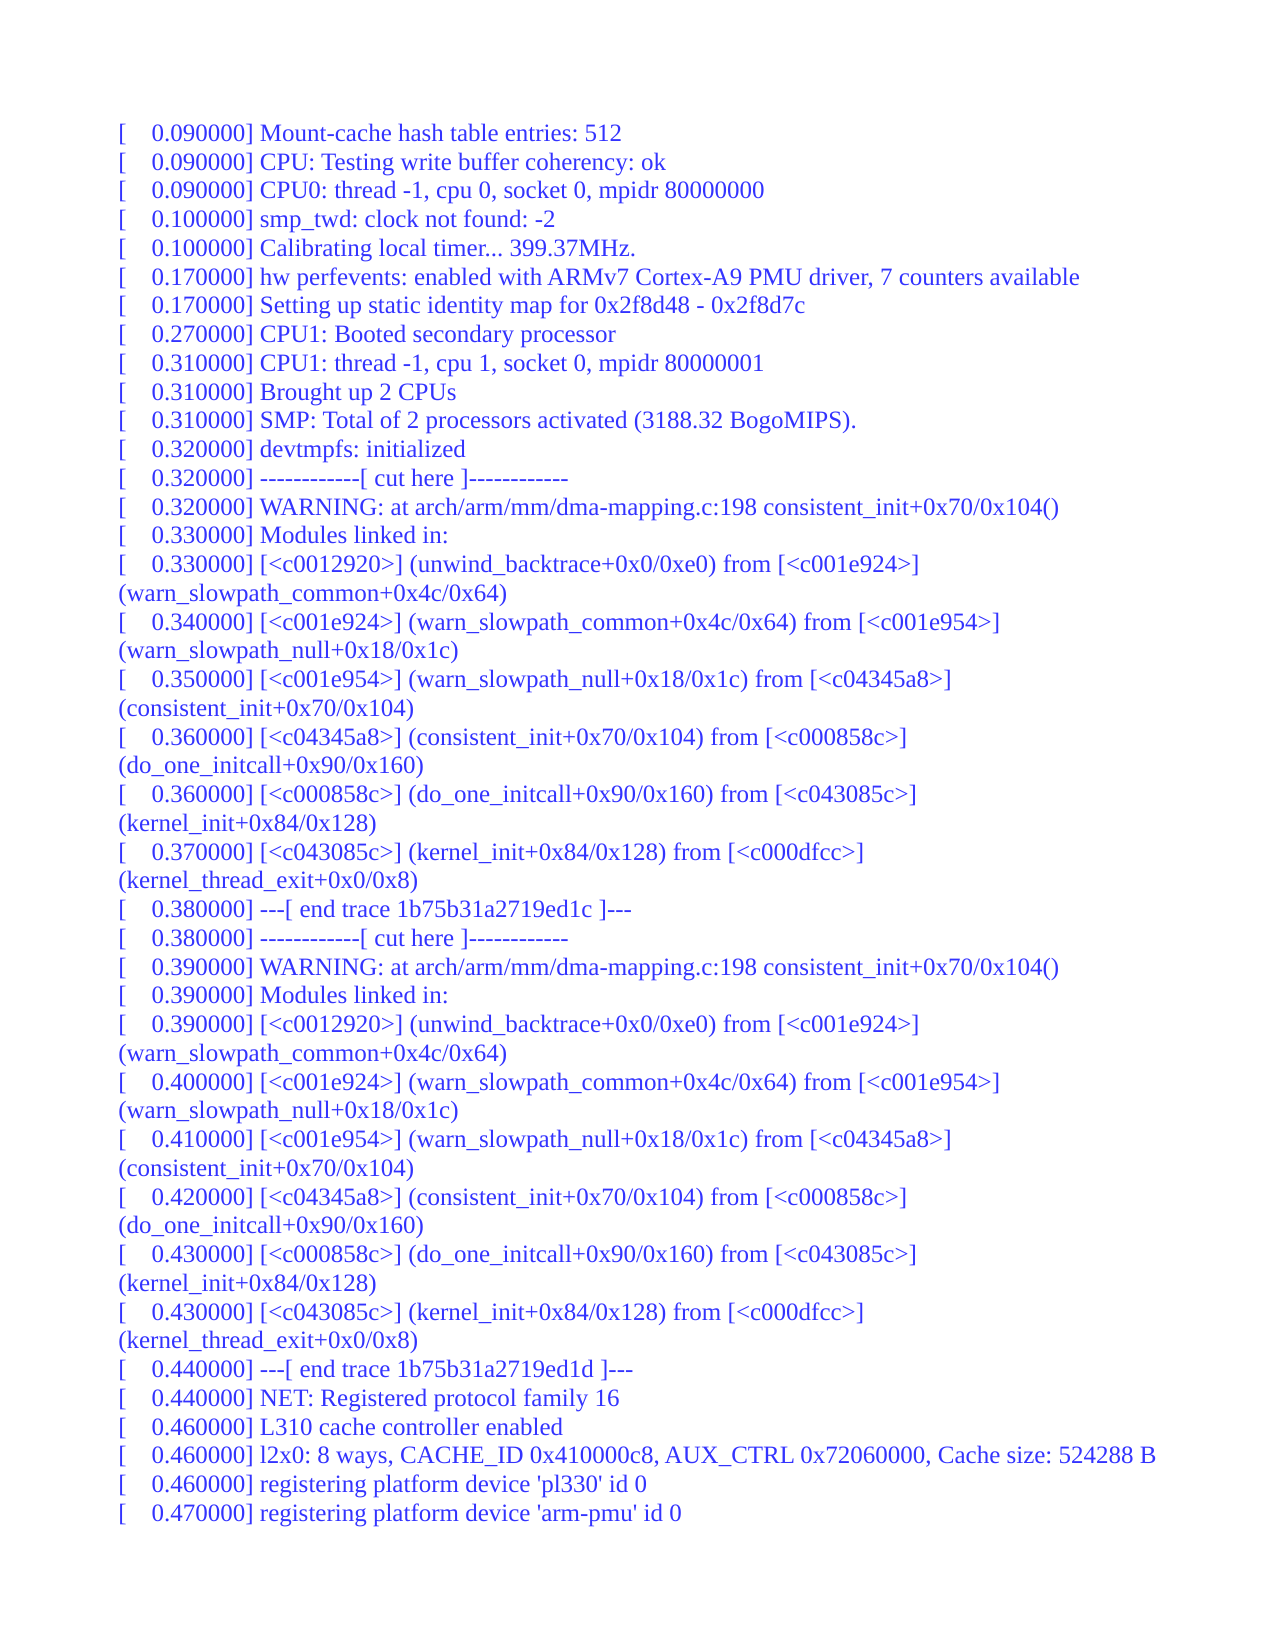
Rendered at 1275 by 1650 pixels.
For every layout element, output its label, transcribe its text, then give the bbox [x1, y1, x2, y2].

text [ 0.370000] [<c043085c>] (kernel_init+0x84/0x128) from [<c000dfcc>] (kernel_thread_exit+0x0/0x8) [118, 837, 1157, 894]
text [ 0.100000] smp_twd: clock not found: -2 [118, 204, 1157, 233]
text [ 0.470000] registering platform device 'arm-pmu' id 0 [118, 1498, 1157, 1527]
text [ 0.270000] CPU1: Booted secondary processor [118, 319, 1157, 348]
text [ 0.310000] Brought up 2 CPUs [118, 377, 1157, 406]
text [ 0.390000] [<c0012920>] (unwind_backtrace+0x0/0xe0) from [<c001e924>] (warn_slowpath_common+0x4c/0x64) [118, 1009, 1157, 1067]
text [ 0.090000] CPU: Testing write buffer coherency: ok [118, 147, 1157, 176]
text [ 0.390000] WARNING: at arch/arm/mm/dma-mapping.c:198 consistent_init+0x70/0x104() [118, 952, 1157, 981]
text [ 0.420000] [<c04345a8>] (consistent_init+0x70/0x104) from [<c000858c>] (do_one_initcall+0x90/0x160) [118, 1182, 1157, 1239]
text [ 0.090000] CPU0: thread -1, cpu 0, socket 0, mpidr 80000000 [118, 176, 1157, 204]
text [ 0.460000] l2x0: 8 ways, CACHE_ID 0x410000c8, AUX_CTRL 0x72060000, Cache size: 524288 B [118, 1441, 1157, 1469]
text [ 0.460000] registering platform device 'pl330' id 0 [118, 1469, 1157, 1498]
text [ 0.400000] [<c001e924>] (warn_slowpath_common+0x4c/0x64) from [<c001e954>] (warn_slowpath_null+0x18/0x1c) [118, 1067, 1157, 1124]
text [ 0.460000] L310 cache controller enabled [118, 1412, 1157, 1441]
text [ 0.170000] Setting up static identity map for 0x2f8d48 - 0x2f8d7c [118, 291, 1157, 319]
text [ 0.090000] Mount-cache hash table entries: 512 [118, 118, 1157, 147]
text [ 0.310000] SMP: Total of 2 processors activated (3188.32 BogoMIPS). [118, 406, 1157, 434]
text [ 0.320000] devtmpfs: initialized [118, 434, 1157, 463]
text [ 0.310000] CPU1: thread -1, cpu 1, socket 0, mpidr 80000001 [118, 348, 1157, 377]
text [ 0.410000] [<c001e954>] (warn_slowpath_null+0x18/0x1c) from [<c04345a8>] (consistent_init+0x70/0x104) [118, 1124, 1157, 1182]
text [ 0.330000] [<c0012920>] (unwind_backtrace+0x0/0xe0) from [<c001e924>] (warn_slowpath_common+0x4c/0x64) [118, 549, 1157, 607]
text [ 0.100000] Calibrating local timer... 399.37MHz. [118, 233, 1157, 262]
text [ 0.430000] [<c000858c>] (do_one_initcall+0x90/0x160) from [<c043085c>] (kernel_init+0x84/0x128) [118, 1239, 1157, 1297]
text [ 0.440000] ---[ end trace 1b75b31a2719ed1d ]--- [118, 1354, 1157, 1383]
text [ 0.340000] [<c001e924>] (warn_slowpath_common+0x4c/0x64) from [<c001e954>] (warn_slowpath_null+0x18/0x1c) [118, 607, 1157, 664]
text [ 0.360000] [<c000858c>] (do_one_initcall+0x90/0x160) from [<c043085c>] (kernel_init+0x84/0x128) [118, 779, 1157, 837]
text [ 0.430000] [<c043085c>] (kernel_init+0x84/0x128) from [<c000dfcc>] (kernel_thread_exit+0x0/0x8) [118, 1297, 1157, 1354]
text [ 0.440000] NET: Registered protocol family 16 [118, 1383, 1157, 1412]
text [ 0.170000] hw perfevents: enabled with ARMv7 Cortex-A9 PMU driver, 7 counters available [118, 262, 1157, 291]
text [ 0.380000] ------------[ cut here ]------------ [118, 923, 1157, 952]
text [ 0.320000] WARNING: at arch/arm/mm/dma-mapping.c:198 consistent_init+0x70/0x104() [118, 492, 1157, 521]
text [ 0.380000] ---[ end trace 1b75b31a2719ed1c ]--- [118, 894, 1157, 923]
text [ 0.390000] Modules linked in: [118, 981, 1157, 1009]
text [ 0.320000] ------------[ cut here ]------------ [118, 463, 1157, 492]
text [ 0.330000] Modules linked in: [118, 521, 1157, 549]
text [ 0.350000] [<c001e954>] (warn_slowpath_null+0x18/0x1c) from [<c04345a8>] (consistent_init+0x70/0x104) [118, 664, 1157, 722]
text [ 0.360000] [<c04345a8>] (consistent_init+0x70/0x104) from [<c000858c>] (do_one_initcall+0x90/0x160) [118, 722, 1157, 779]
